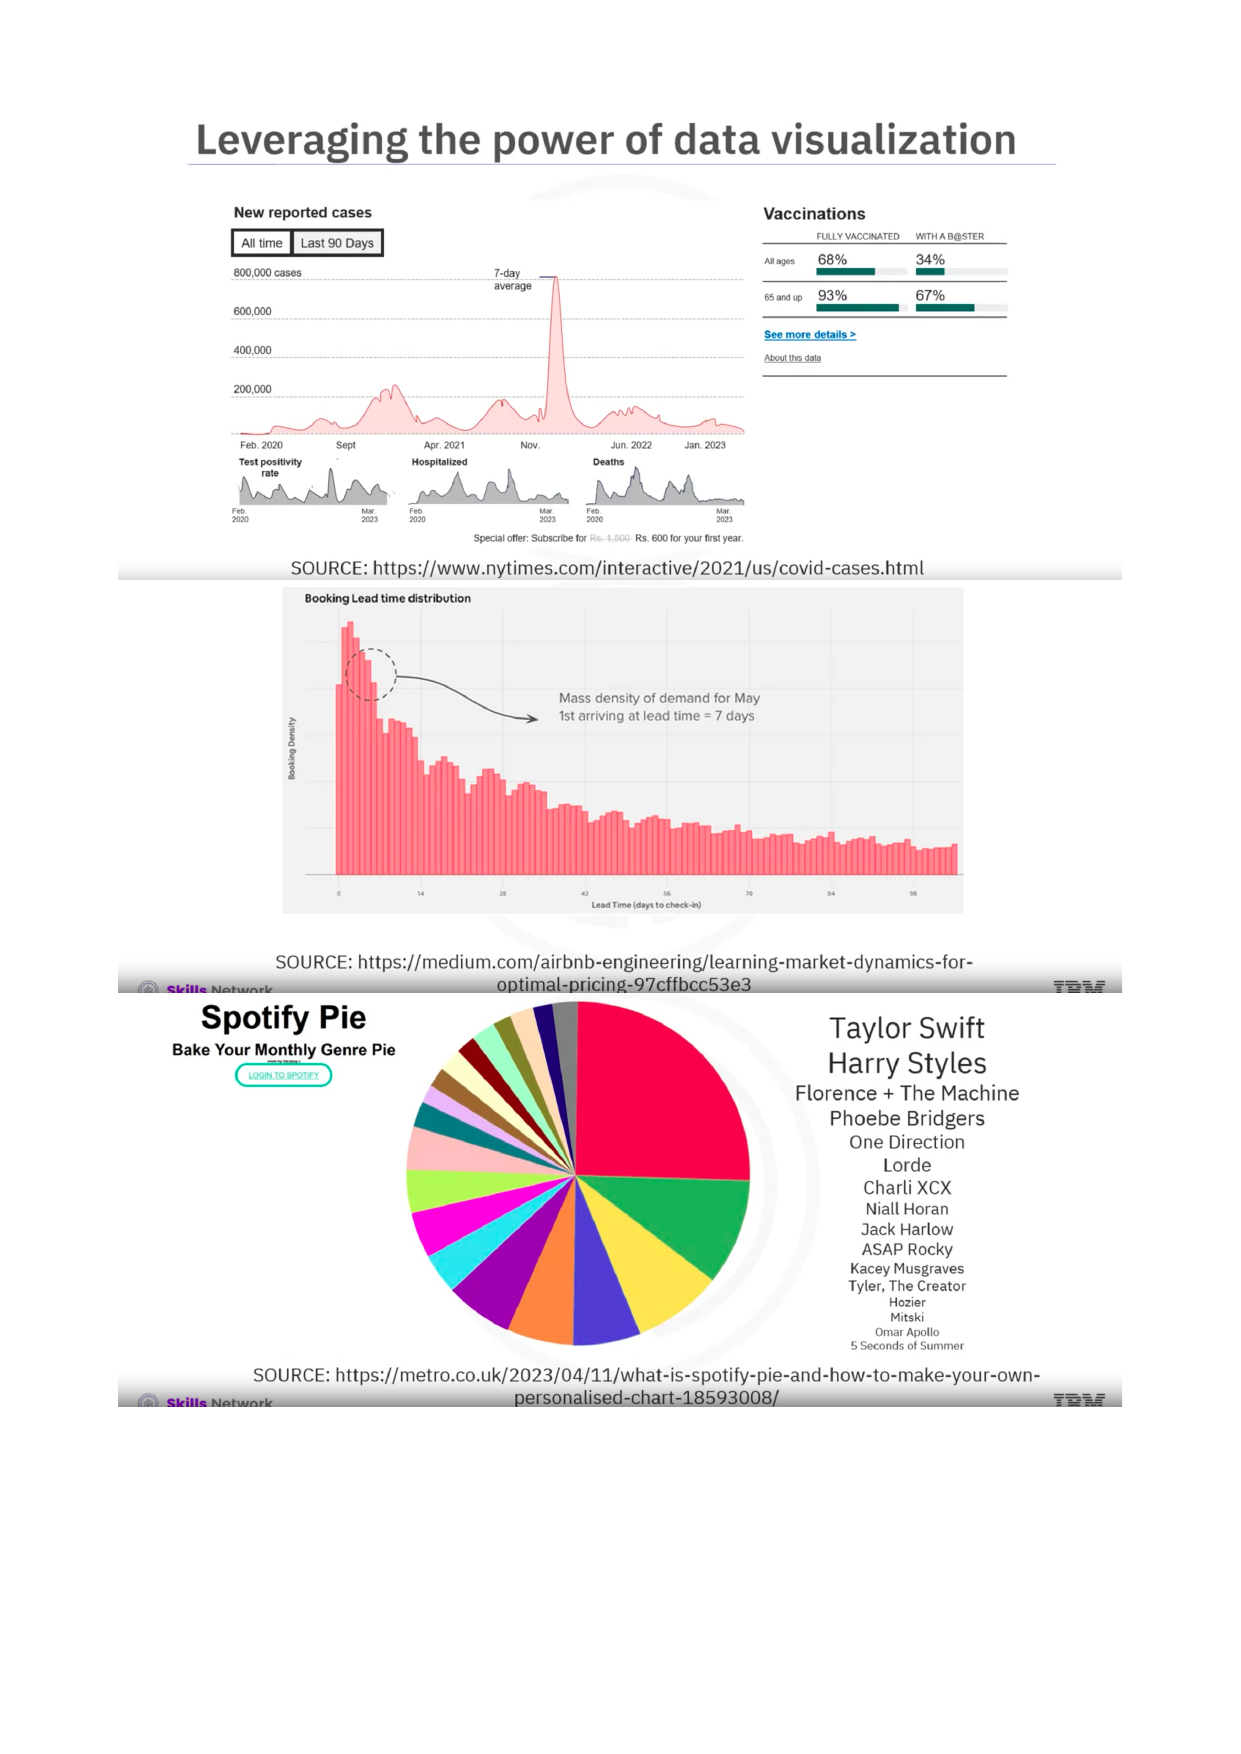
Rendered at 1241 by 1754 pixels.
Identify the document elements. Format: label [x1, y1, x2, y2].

picture [118, 118, 1123, 1407]
